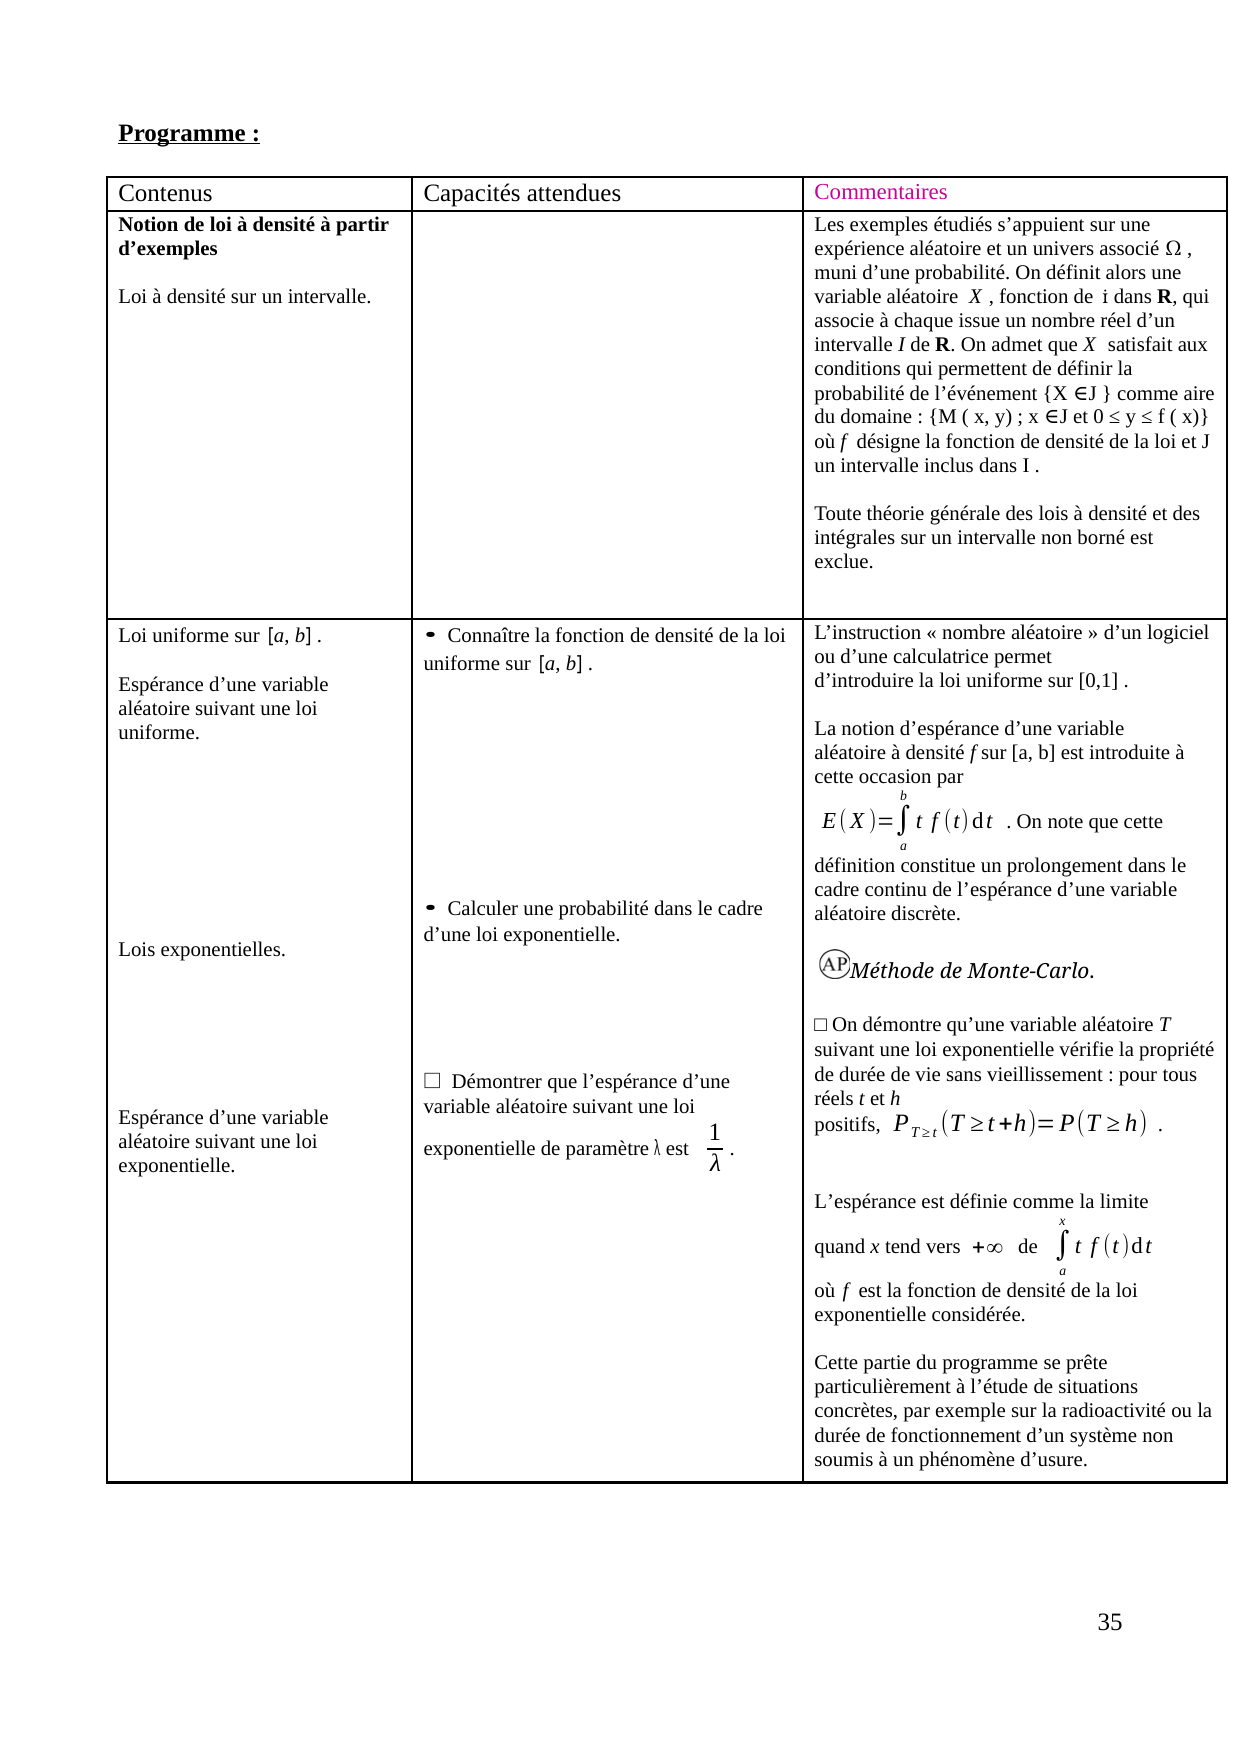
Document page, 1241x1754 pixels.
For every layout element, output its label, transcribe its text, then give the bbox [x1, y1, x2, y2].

table_cell [413, 212, 802, 618]
table_cell • Connaître la fonction de densité de la loi uniforme sur [a, b] . • Calculer une probabilité dans le cadre d’une loi exponentielle. □ Démontrer que l’espérance d’une variable aléatoire suivant une loi exponentielle de paramètre λ est . [413, 620, 802, 1481]
table_cell Les exemples étudiés s’appuient sur une expérience aléatoire et un univers associé  , muni d’une probabilité. On définit alors une variable aléatoire X , fonction de  dans R, qui associe à chaque issue un nombre réel d’un intervalle I de R. On admet que X satisfait aux conditions qui permettent de définir la probabilité de l’événement {X ∈ J } comme aire du domaine : {M ( x, y) ; x ∈ J et 0 ≤ y ≤ f ( x)} où f désigne la fonction de densité de la loi et J un intervalle inclus dans I . Toute théorie générale des lois à densité et des intégrales sur un intervalle non borné est exclue. [804, 212, 1226, 618]
picture [819, 949, 850, 979]
table_cell Loi uniforme sur [a, b] . Espérance d’une variable aléatoire suivant une loi uniforme. Lois exponentielles. Espérance d’une variable aléatoire suivant une loi exponentielle. [108, 620, 411, 1481]
table_cell L’instruction « nombre aléatoire » d’un logiciel ou d’une calculatrice permet d’introduire la loi uniforme sur [0,1] . La notion d’espérance d’une variable aléatoire à densité f sur [a, b] est introduite à cette occasion par . On note que cette définition constitue un prolongement dans le cadre continu de l’espérance d’une variable aléatoire discrète. Méthode de Monte-Carlo. □ On démontre qu’une variable aléatoire T suivant une loi exponentielle vérifie la propriété de durée de vie sans vieillissement : pour tous réels t et h positifs, . L’espérance est définie comme la limite quand x tend vers de où f est la fonction de densité de la loi exponentielle considérée. Cette partie du programme se prête particulièrement à l’étude de situations concrètes, par exemple sur la radioactivité ou la durée de fonctionnement d’un système non soumis à un phénomène d’usure. [804, 620, 1226, 1481]
text Programme : [118, 118, 1122, 147]
table_header Contenus [108, 178, 411, 210]
table_cell Notion de loi à densité à partir d’exemples Loi à densité sur un intervalle. [108, 212, 411, 618]
table_header Commentaires [804, 178, 1226, 210]
table_header Capacités attendues [413, 178, 802, 210]
